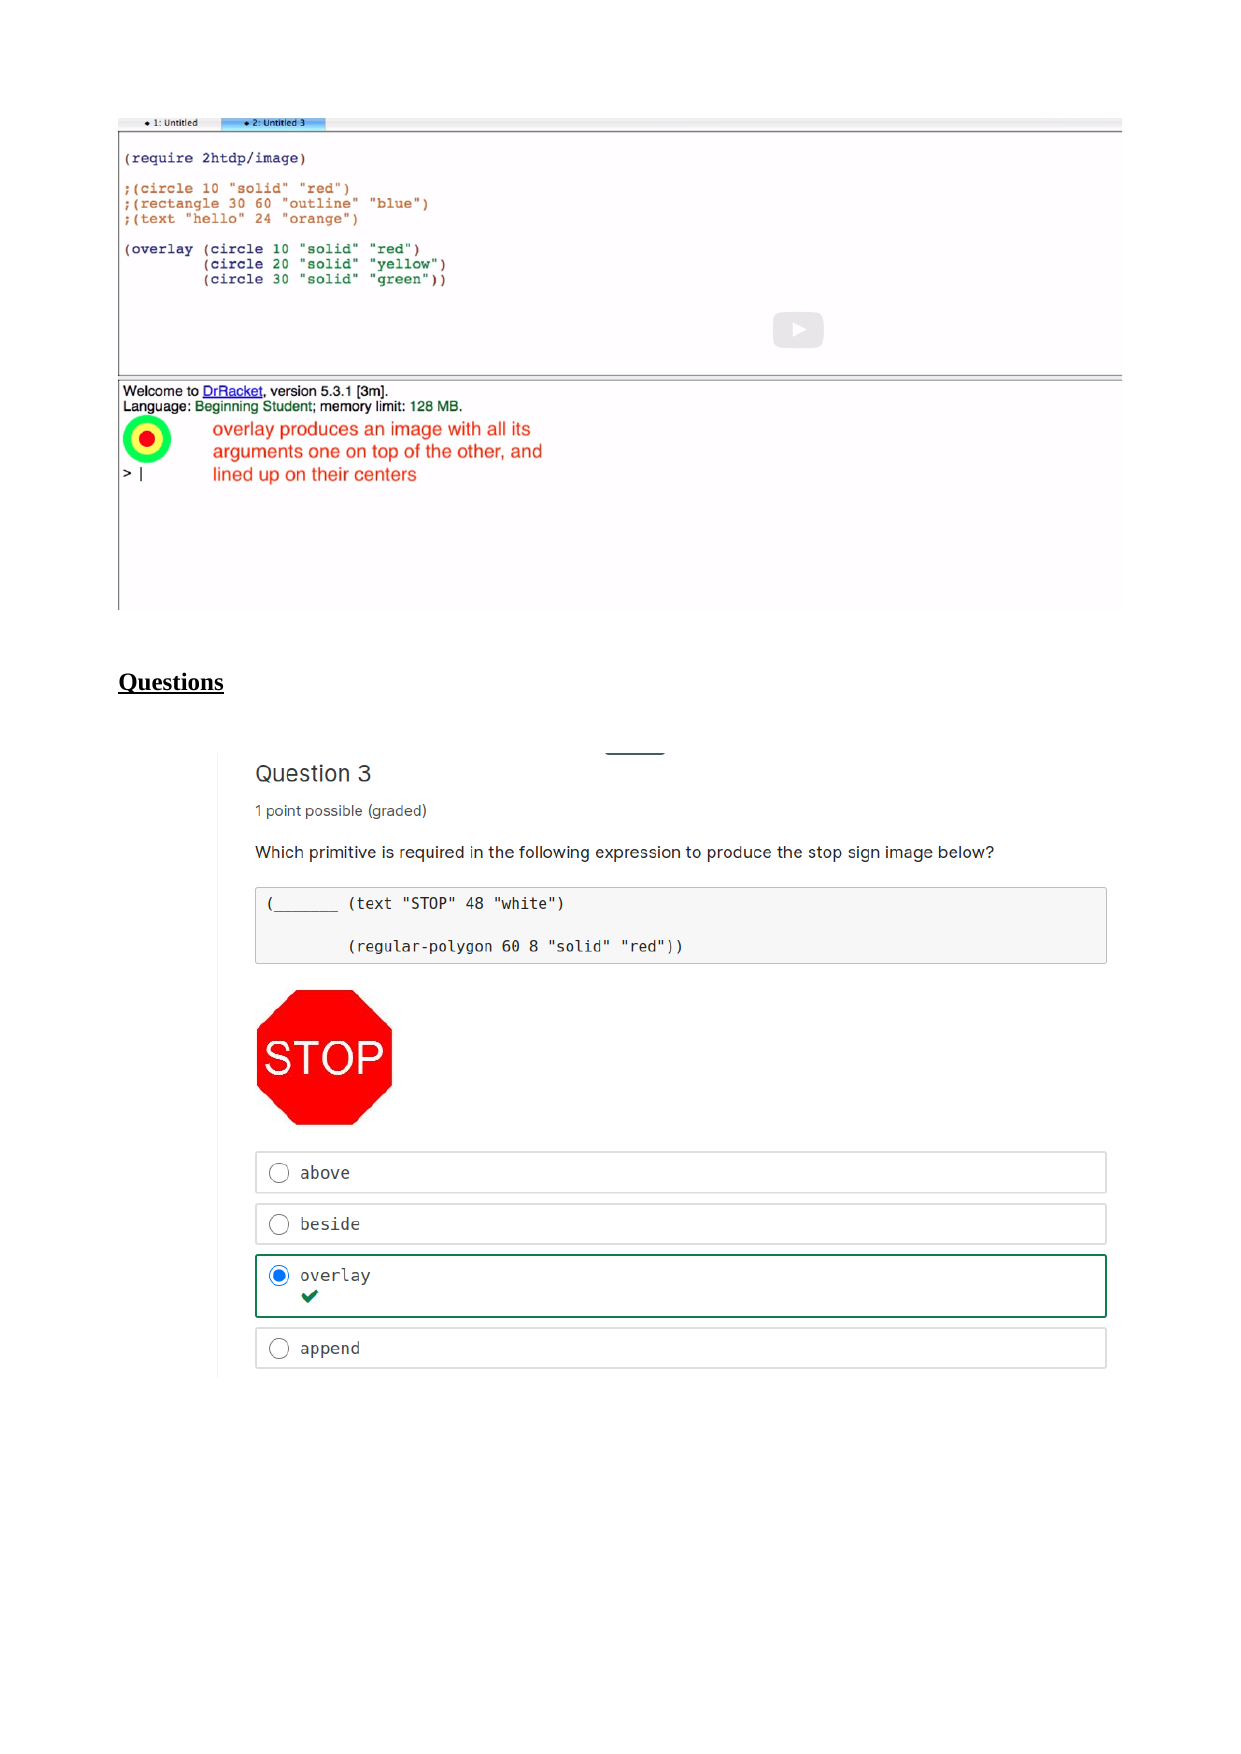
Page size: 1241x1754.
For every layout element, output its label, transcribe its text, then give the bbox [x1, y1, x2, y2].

text Questions [118, 667, 1122, 696]
picture [118, 753, 1123, 1378]
picture [118, 118, 1123, 610]
